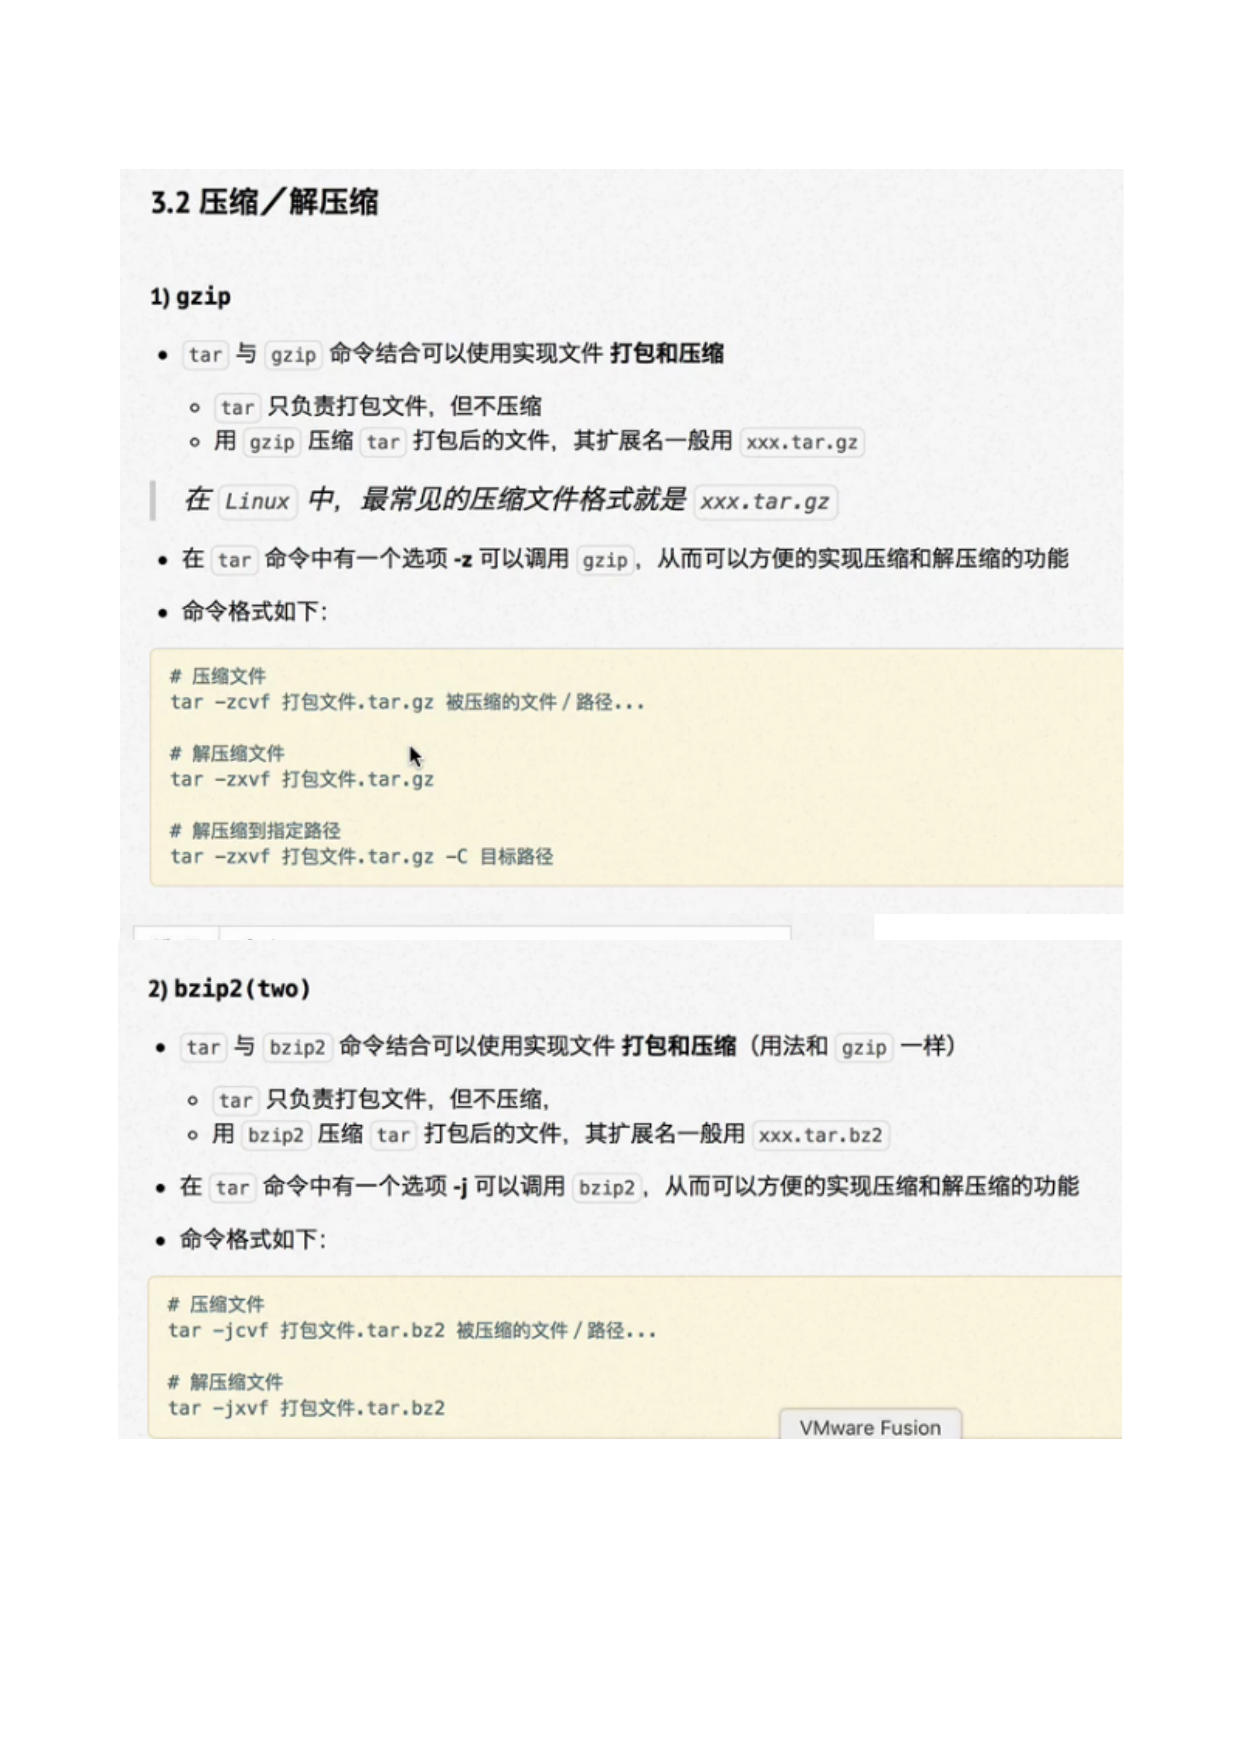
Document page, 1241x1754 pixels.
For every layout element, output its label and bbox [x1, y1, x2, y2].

picture [118, 169, 1124, 1439]
